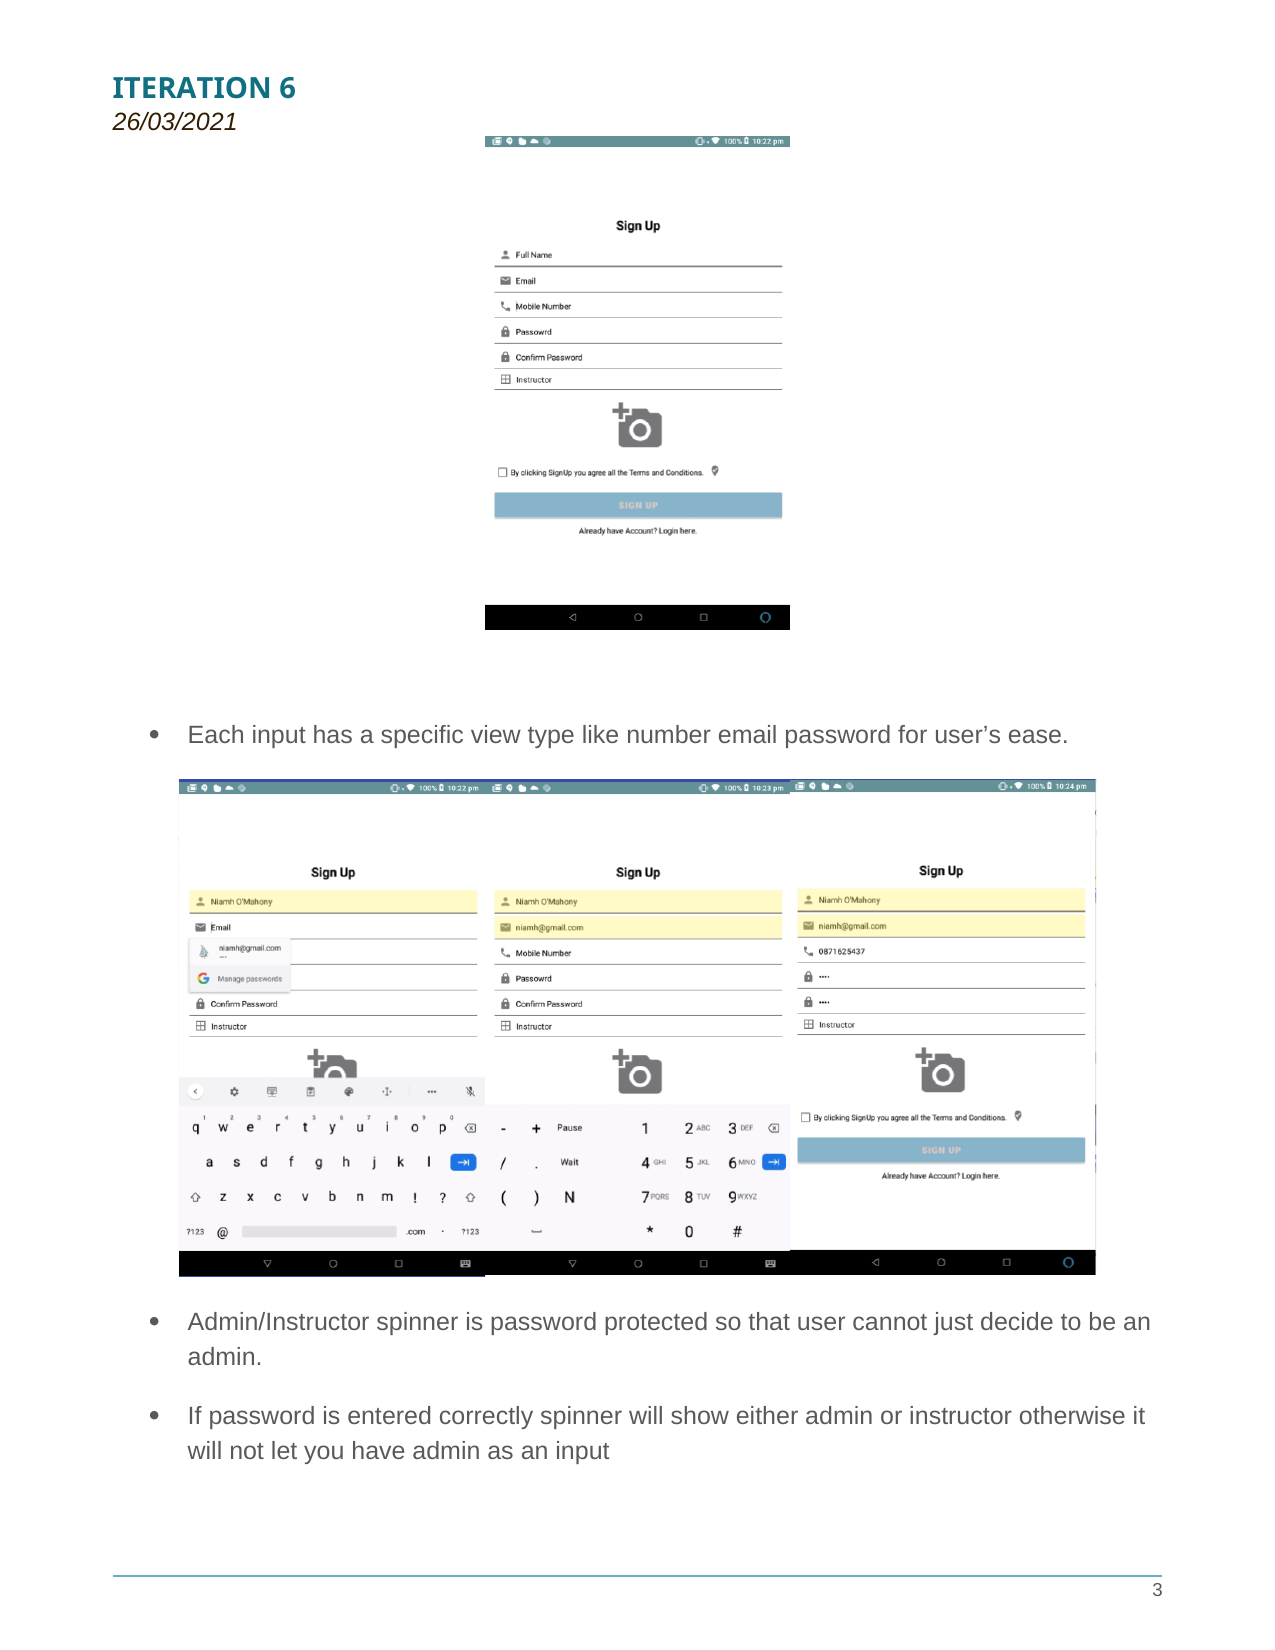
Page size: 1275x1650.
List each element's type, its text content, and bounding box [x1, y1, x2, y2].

list If password is entered correctly spinner will show either admin or instructor otherwise it will not let you have admin as an input [150, 1401, 1162, 1464]
list Admin/Instructor spinner is password protected so that user cannot just decide to be an admin. [150, 1307, 1162, 1370]
list Each input has a specific view type like number email password for user’s ease. [150, 720, 1162, 749]
